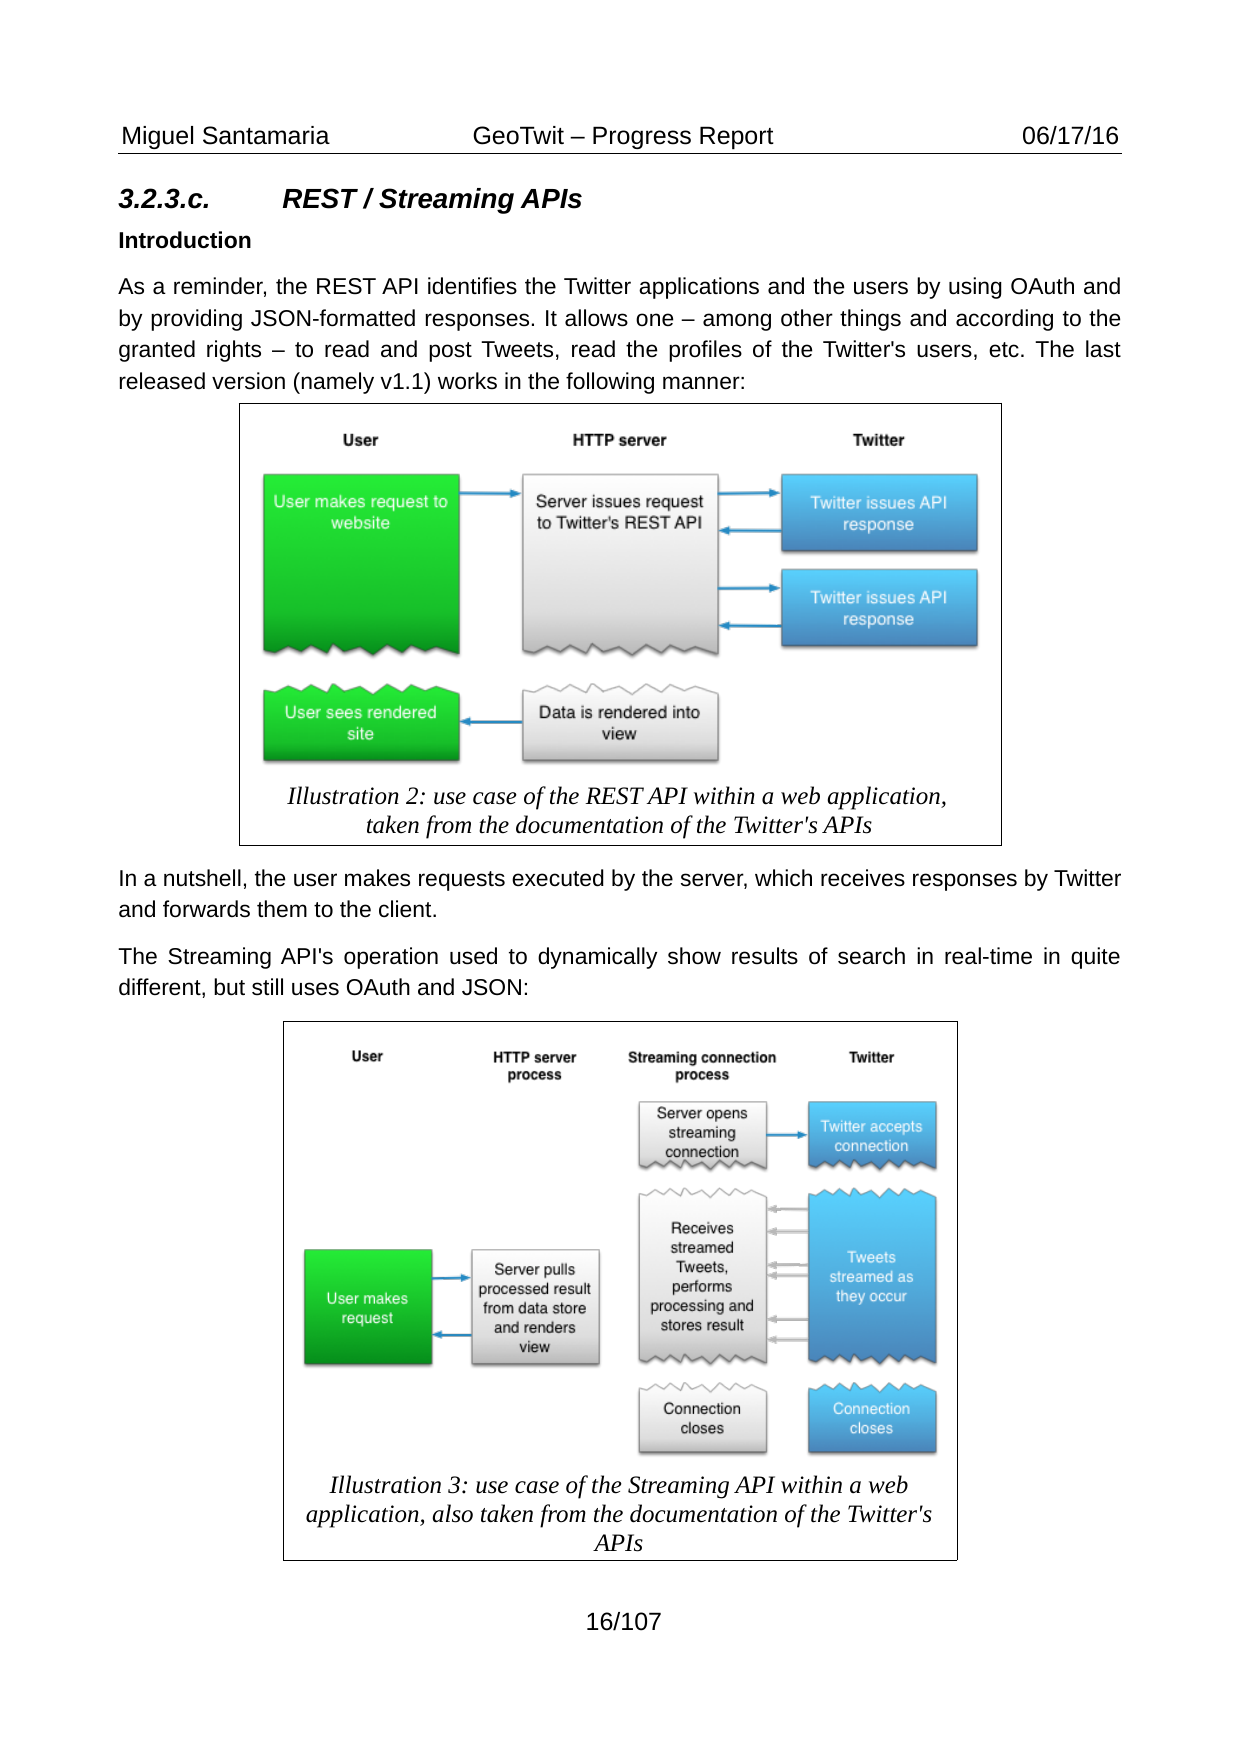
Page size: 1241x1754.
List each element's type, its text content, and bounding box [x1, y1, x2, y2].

picture [245, 418, 995, 781]
text Illustration 2: use case of the REST API within a web application, taken from the documentation of the Twitter's APIs [242, 418, 999, 838]
text Introduction [118, 227, 1122, 253]
text As a reminder, the REST API identifies the Twitter applications and the users by using OAuth and by providing JSON-formatted responses. It allows one – among other things and according to the granted rights – to read and post Tweets, read the profiles of the Twitter's users, etc. The last released version (namely v1.1) works in the following manner: [118, 273, 1122, 394]
text In a nutshell, the user makes requests executed by the server, which receives responses by Twitter and forwards them to the client. [118, 404, 1122, 923]
text Illustration 3: use case of the Streaming API within a web application, also taken from the documentation of the Twitter's APIs [286, 1036, 954, 1556]
text The Streaming API's operation used to dynamically show results of search in real-time in quite different, but still uses OAuth and JSON: [118, 943, 1122, 1001]
picture [288, 1036, 952, 1471]
text [284, 1022, 957, 1560]
subtitle REST / Streaming APIs [118, 182, 1122, 214]
